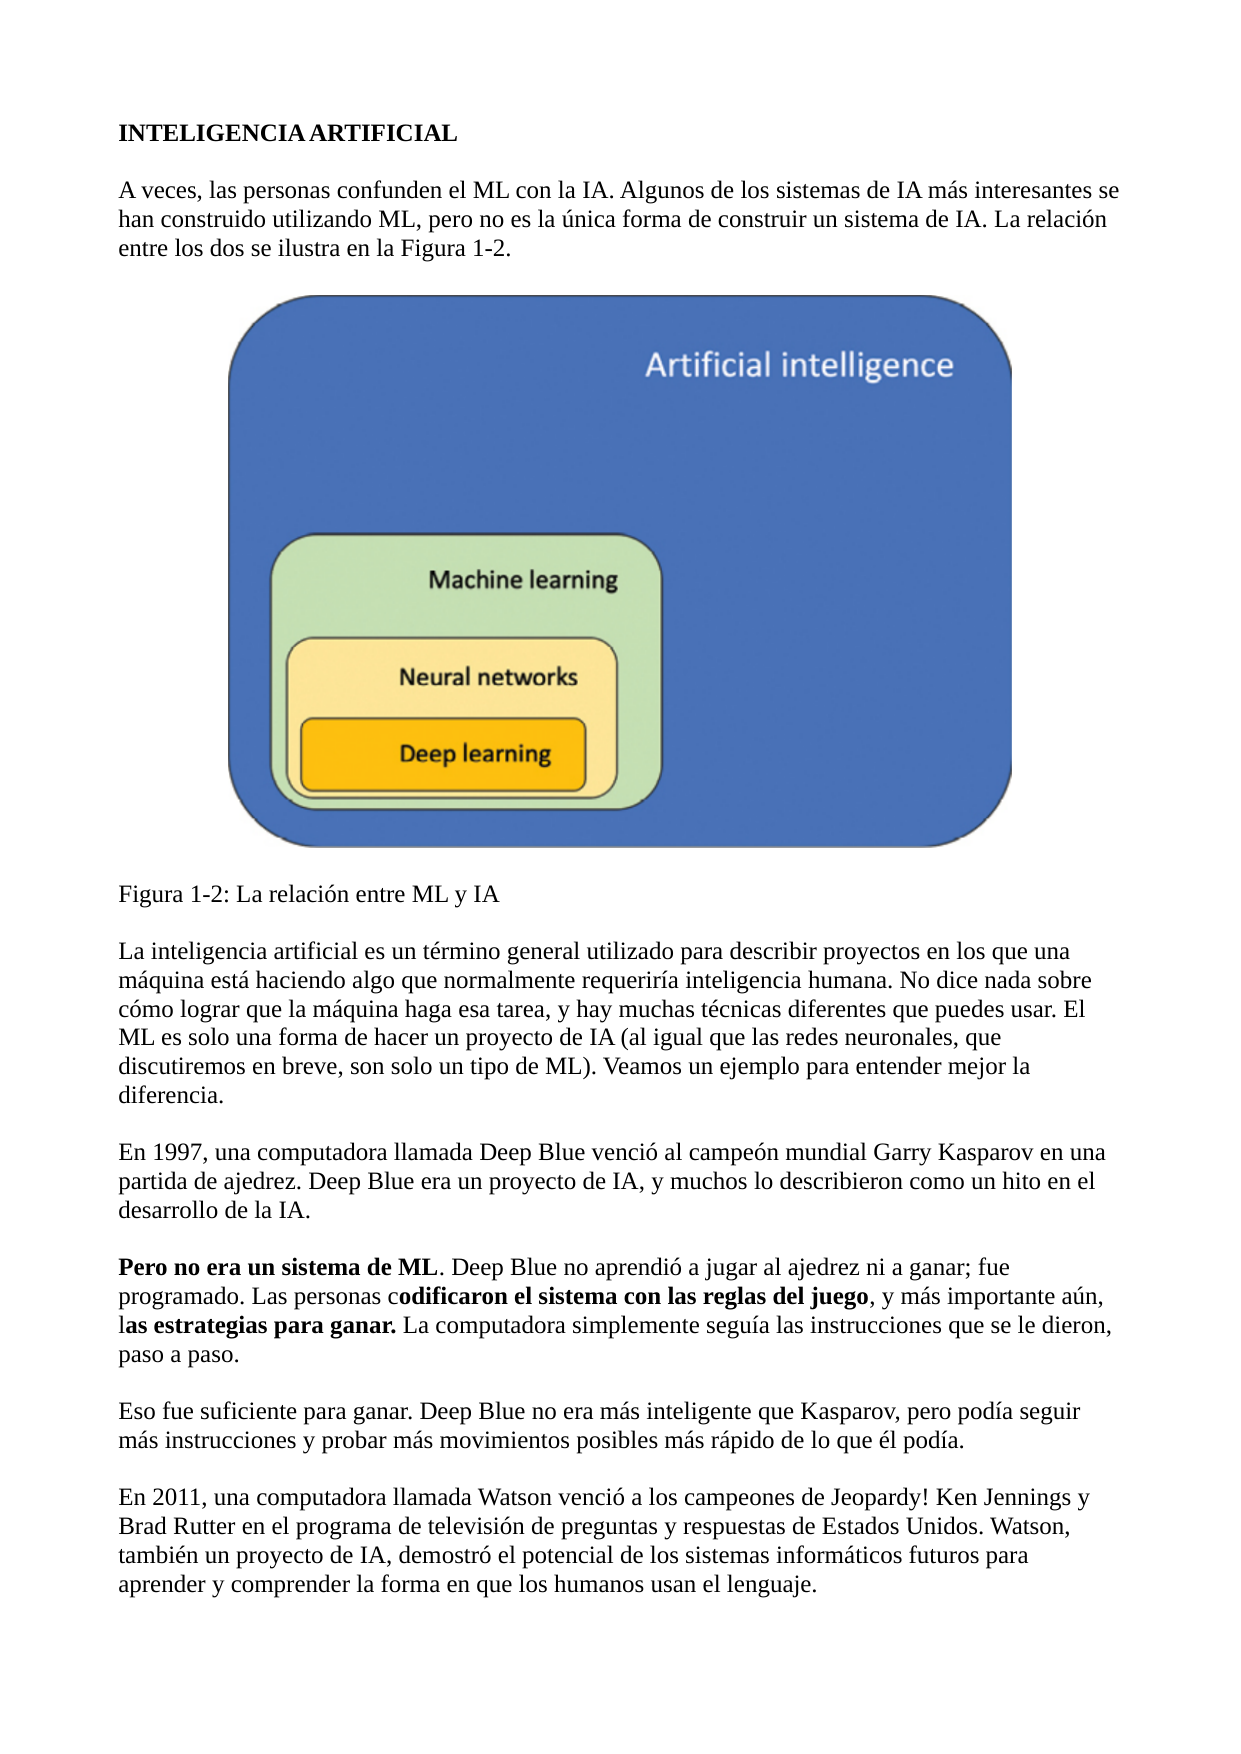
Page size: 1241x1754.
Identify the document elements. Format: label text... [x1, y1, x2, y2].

text En 1997, una computadora llamada Deep Blue venció al campeón mundial Garry Kasparov en una partida de ajedrez. Deep Blue era un proyecto de IA, y muchos lo describieron como un hito en el desarrollo de la IA. [118, 1137, 1122, 1224]
text Eso fue suficiente para ganar. Deep Blue no era más inteligente que Kasparov, pero podía seguir más instrucciones y probar más movimientos posibles más rápido de lo que él podía. [118, 1396, 1122, 1454]
text Pero no era un sistema de ML. Deep Blue no aprendió a jugar al ajedrez ni a ganar; fue programado. Las personas codificaron el sistema con las reglas del juego, y más importante aún, las estrategias para ganar. La computadora simplemente seguía las instrucciones que se le dieron, paso a paso. [118, 1252, 1122, 1367]
text Figura 1-2: La relación entre ML y IA [118, 879, 1122, 907]
text INTELIGENCIA ARTIFICIAL [118, 118, 1122, 147]
text A veces, las personas confunden el ML con la IA. Algunos de los sistemas de IA más interesantes se han construido utilizando ML, pero no es la única forma de construir un sistema de IA. La relación entre los dos se ilustra en la Figura 1-2. [118, 176, 1122, 262]
text En 2011, una computadora llamada Watson venció a los campeones de Jeopardy! Ken Jennings y Brad Rutter en el programa de televisión de preguntas y respuestas de Estados Unidos. Watson, también un proyecto de IA, demostró el potencial de los sistemas informáticos futuros para aprender y comprender la forma en que los humanos usan el lenguaje. [118, 1482, 1122, 1597]
picture [222, 290, 1018, 850]
text La inteligencia artificial es un término general utilizado para describir proyectos en los que una máquina está haciendo algo que normalmente requeriría inteligencia humana. No dice nada sobre cómo lograr que la máquina haga esa tarea, y hay muchas técnicas diferentes que puedes usar. El ML es solo una forma de hacer un proyecto de IA (al igual que las redes neuronales, que discutiremos en breve, son solo un tipo de ML). Veamos un ejemplo para entender mejor la diferencia. [118, 936, 1122, 1109]
